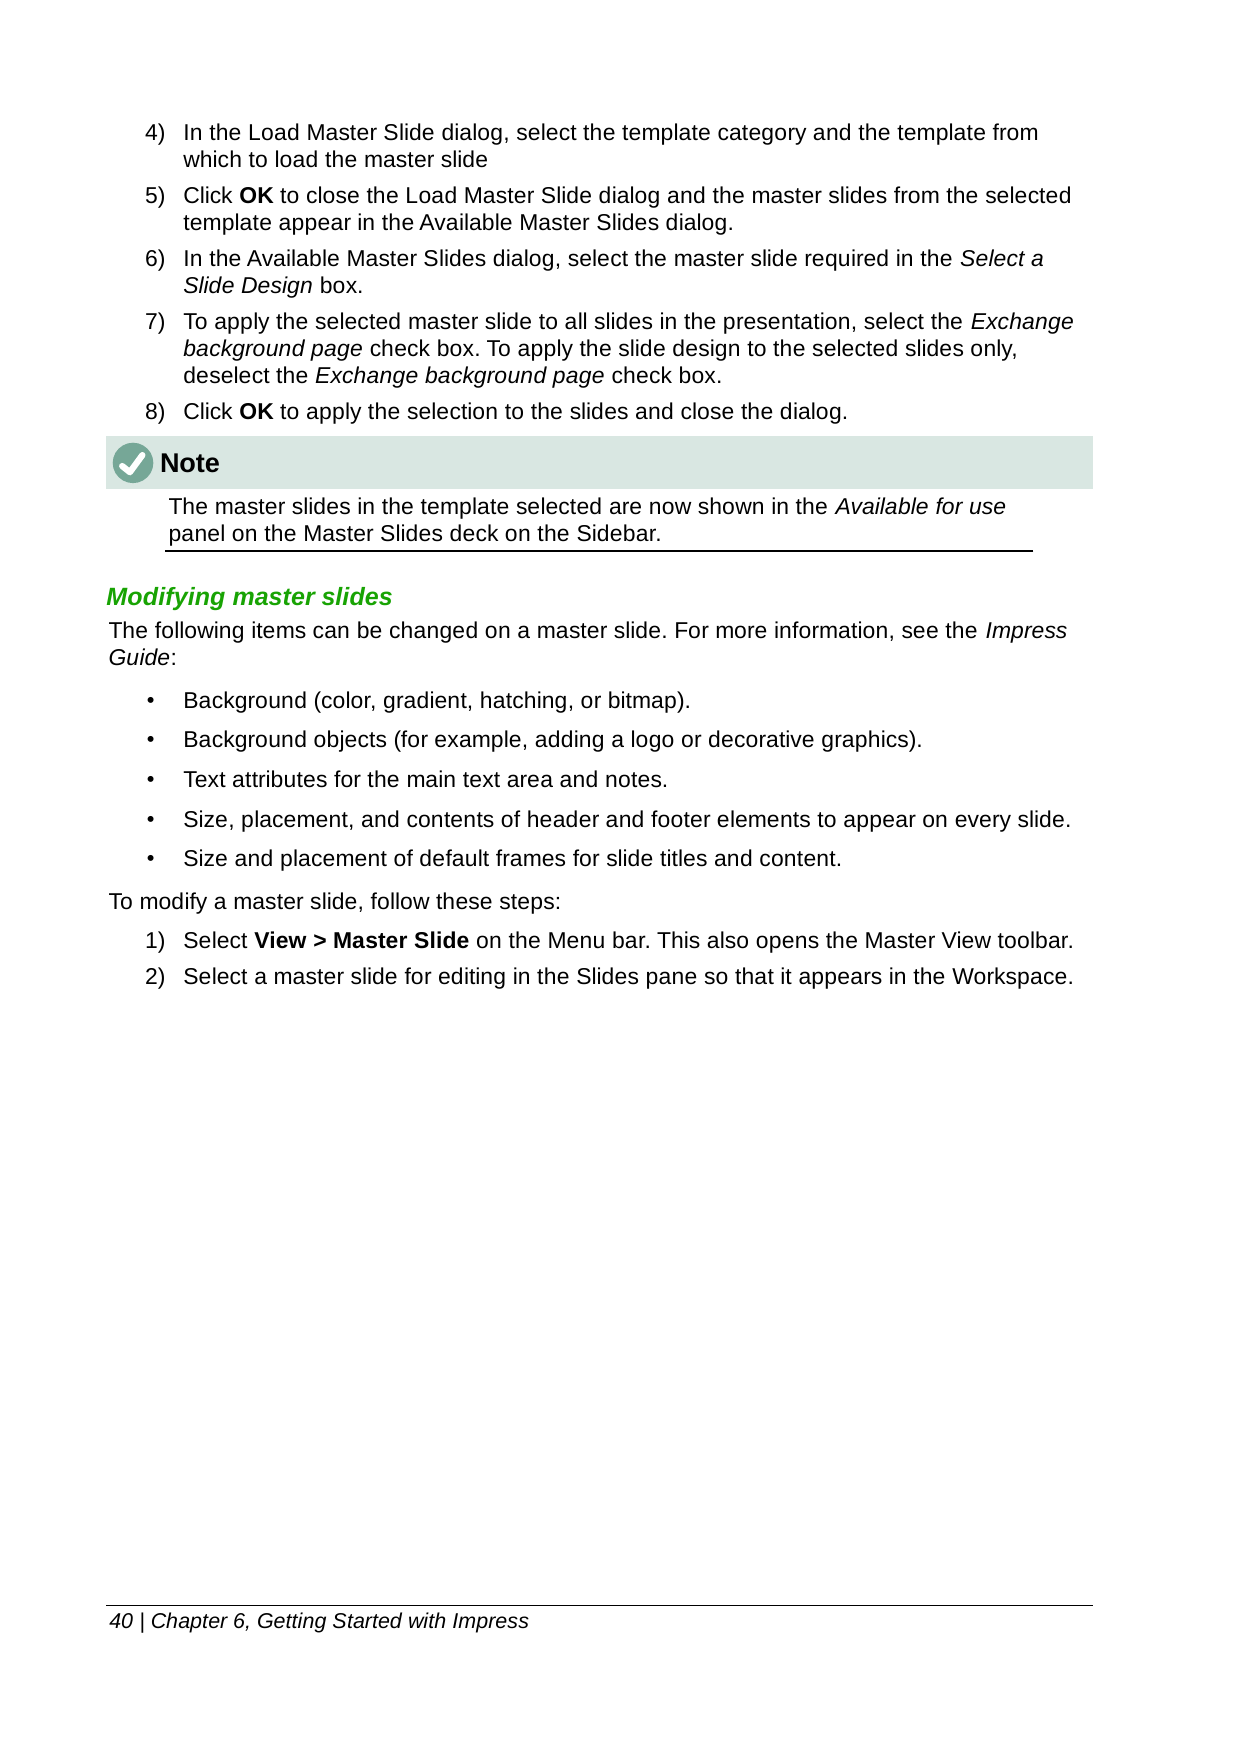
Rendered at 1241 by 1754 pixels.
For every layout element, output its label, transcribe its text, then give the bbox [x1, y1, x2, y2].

list Size, placement, and contents of header and footer elements to appear on every slide. [144, 802, 1093, 832]
subtitle Note [106, 436, 1093, 489]
list Size and placement of default frames for slide titles and content. [144, 842, 1093, 874]
text To modify a master slide, follow these steps: [108, 887, 1093, 914]
list In the Available Master Slides dialog, select the master slide required in the Select a Slide Design box. [165, 244, 1093, 298]
list To apply the selected master slide to all slides in the presentation, select the Exchange background page check box. To apply the slide design to the selected slides only, deselect the Exchange background page check box. [165, 307, 1093, 388]
list Background (color, gradient, hatching, or bitmap). [144, 683, 1093, 713]
list Select a master slide for editing in the Slides pane so that it appears in the Workspace. [165, 963, 1093, 990]
list Text attributes for the main text area and notes. [144, 762, 1093, 792]
text The following items can be changed on a master slide. For more information, see the Impress Guide: [108, 617, 1093, 671]
text The master slides in the template selected are now shown in the Available for use panel on the Master Slides deck on the Sidebar. [165, 489, 1033, 550]
list Click OK to apply the selection to the slides and close the dialog. [165, 397, 1093, 424]
list In the Load Master Slide dialog, select the template category and the template from which to load the master slide [165, 118, 1093, 172]
list Select View > Master Slide on the Menu bar. This also opens the Master View toolbar. [165, 927, 1093, 954]
list Background objects (for example, adding a logo or decorative graphics). [144, 723, 1093, 753]
subtitle Modifying master slides [106, 581, 1093, 610]
list Click OK to close the Load Master Slide dialog and the master slides from the selected template appear in the Available Master Slides dialog. [165, 181, 1093, 235]
